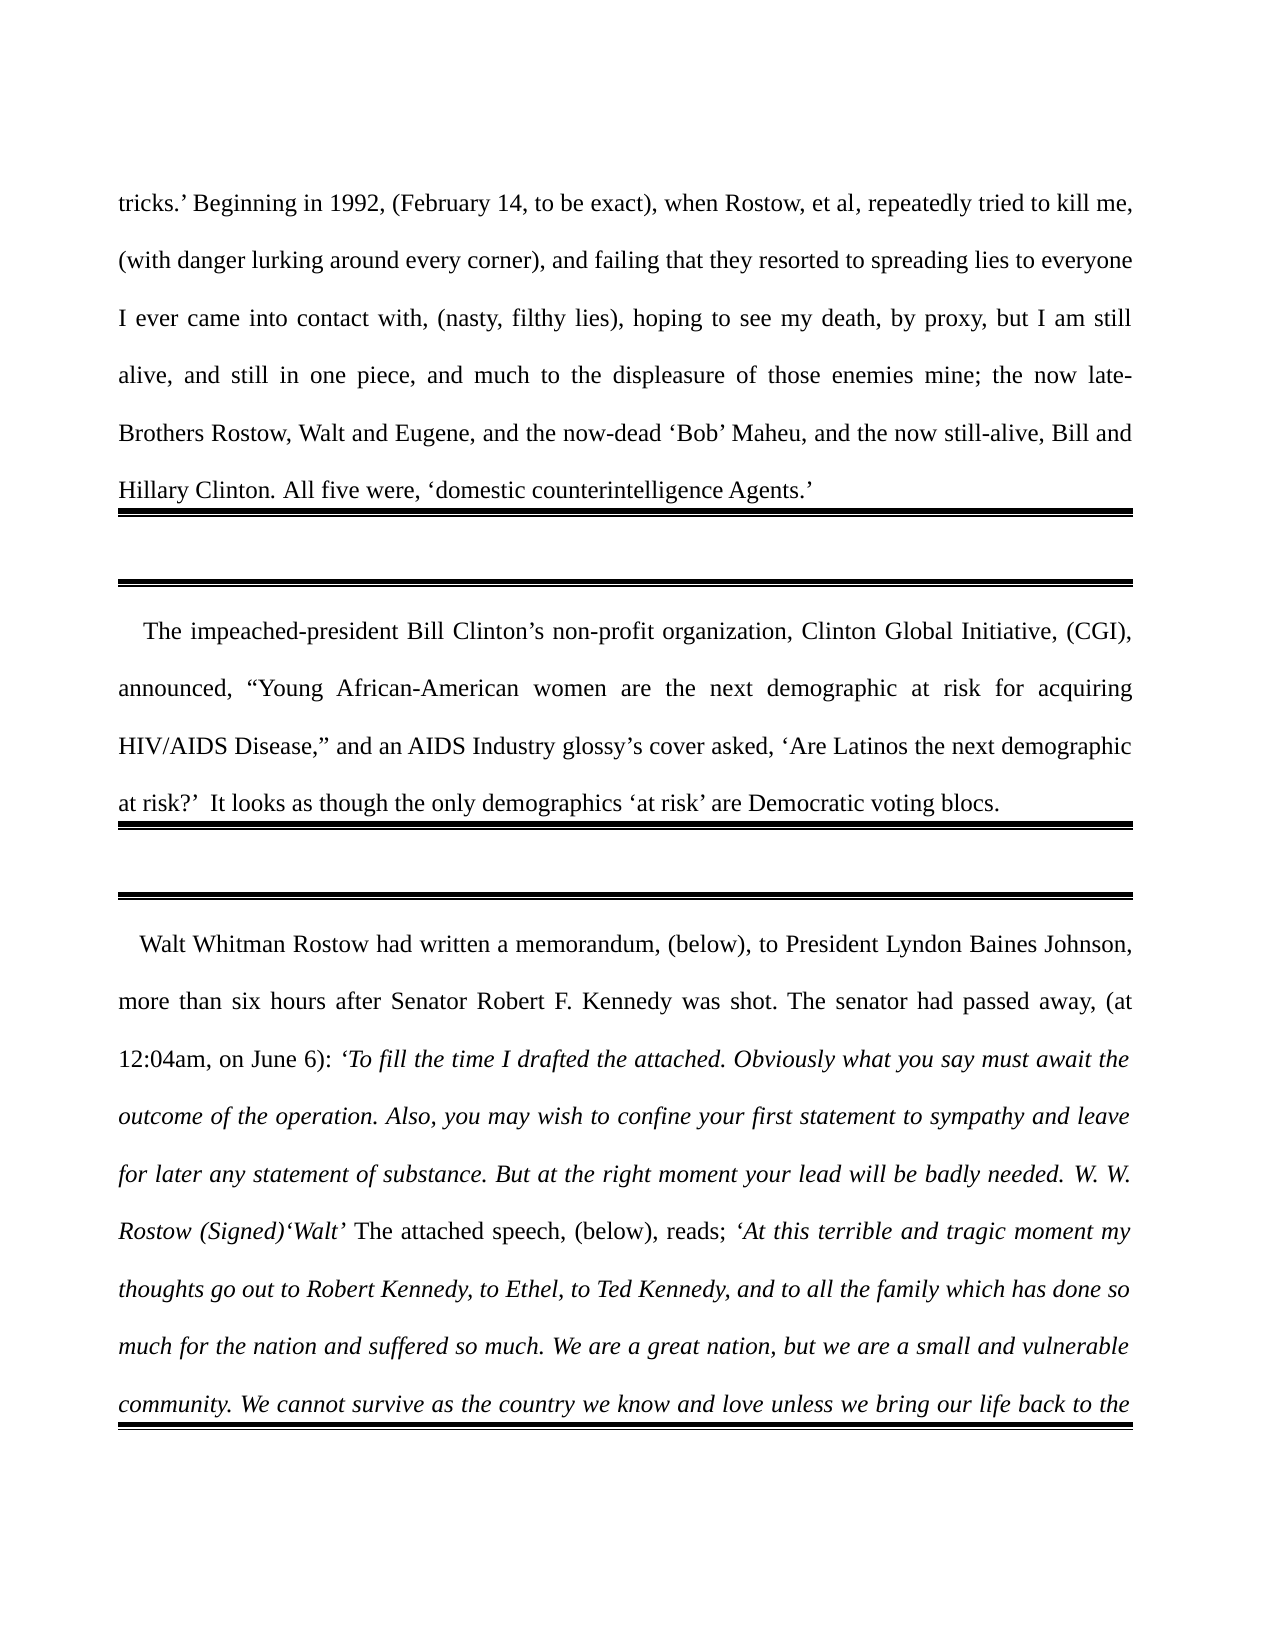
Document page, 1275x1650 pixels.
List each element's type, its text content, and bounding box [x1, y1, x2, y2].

text Walt Whitman Rostow had written a memorandum, (below), to President Lyndon Baines Johnson, more than six hours after Senator Robert F. Kennedy was shot. The senator had passed away, (at 12:04am, on June 6): ‘To fill the time I drafted the attached. Obviously what you say must await the outcome of the operation. Also, you may wish to confine your first statement to sympathy and leave for later any statement of substance. But at the right moment your lead will be badly needed. W. W. Rostow (Signed)‘Walt’ The attached speech, (below), reads; ‘At this terrible and tragic moment my thoughts go out to Robert Kennedy, to Ethel, to Ted Kennedy, and to all the family which has done so much for the nation and suffered so much. We are a great nation, but we are a small and vulnerable community. We cannot survive as the country we know and love unless we bring our life back to the [118, 929, 1133, 1422]
text tricks.’ Beginning in 1992, (February 14, to be exact), when Rostow, et al, repeatedly tried to kill me, (with danger lurking around every corner), and failing that they resorted to spreading lies to everyone I ever came into contact with, (nasty, filthy lies), hoping to see my death, by proxy, but I am still alive, and still in one piece, and much to the displeasure of those enemies mine; the now late-Brothers Rostow, Walt and Eugene, and the now-dead ‘Bob’ Maheu, and the now still-alive, Bill and Hillary Clinton. All five were, ‘domestic counterintelligence Agents.’ [118, 188, 1133, 508]
text The impeached-president Bill Clinton’s non-profit organization, Clinton Global Initiative, (CGI), announced, “Young African-American women are the next demographic at risk for acquiring HIV/AIDS Disease,” and an AIDS Industry glossy’s cover asked, ‘Are Latinos the next demographic at risk?’ It looks as though the only demographics ‘at risk’ are Democratic voting blocs. [118, 616, 1133, 821]
